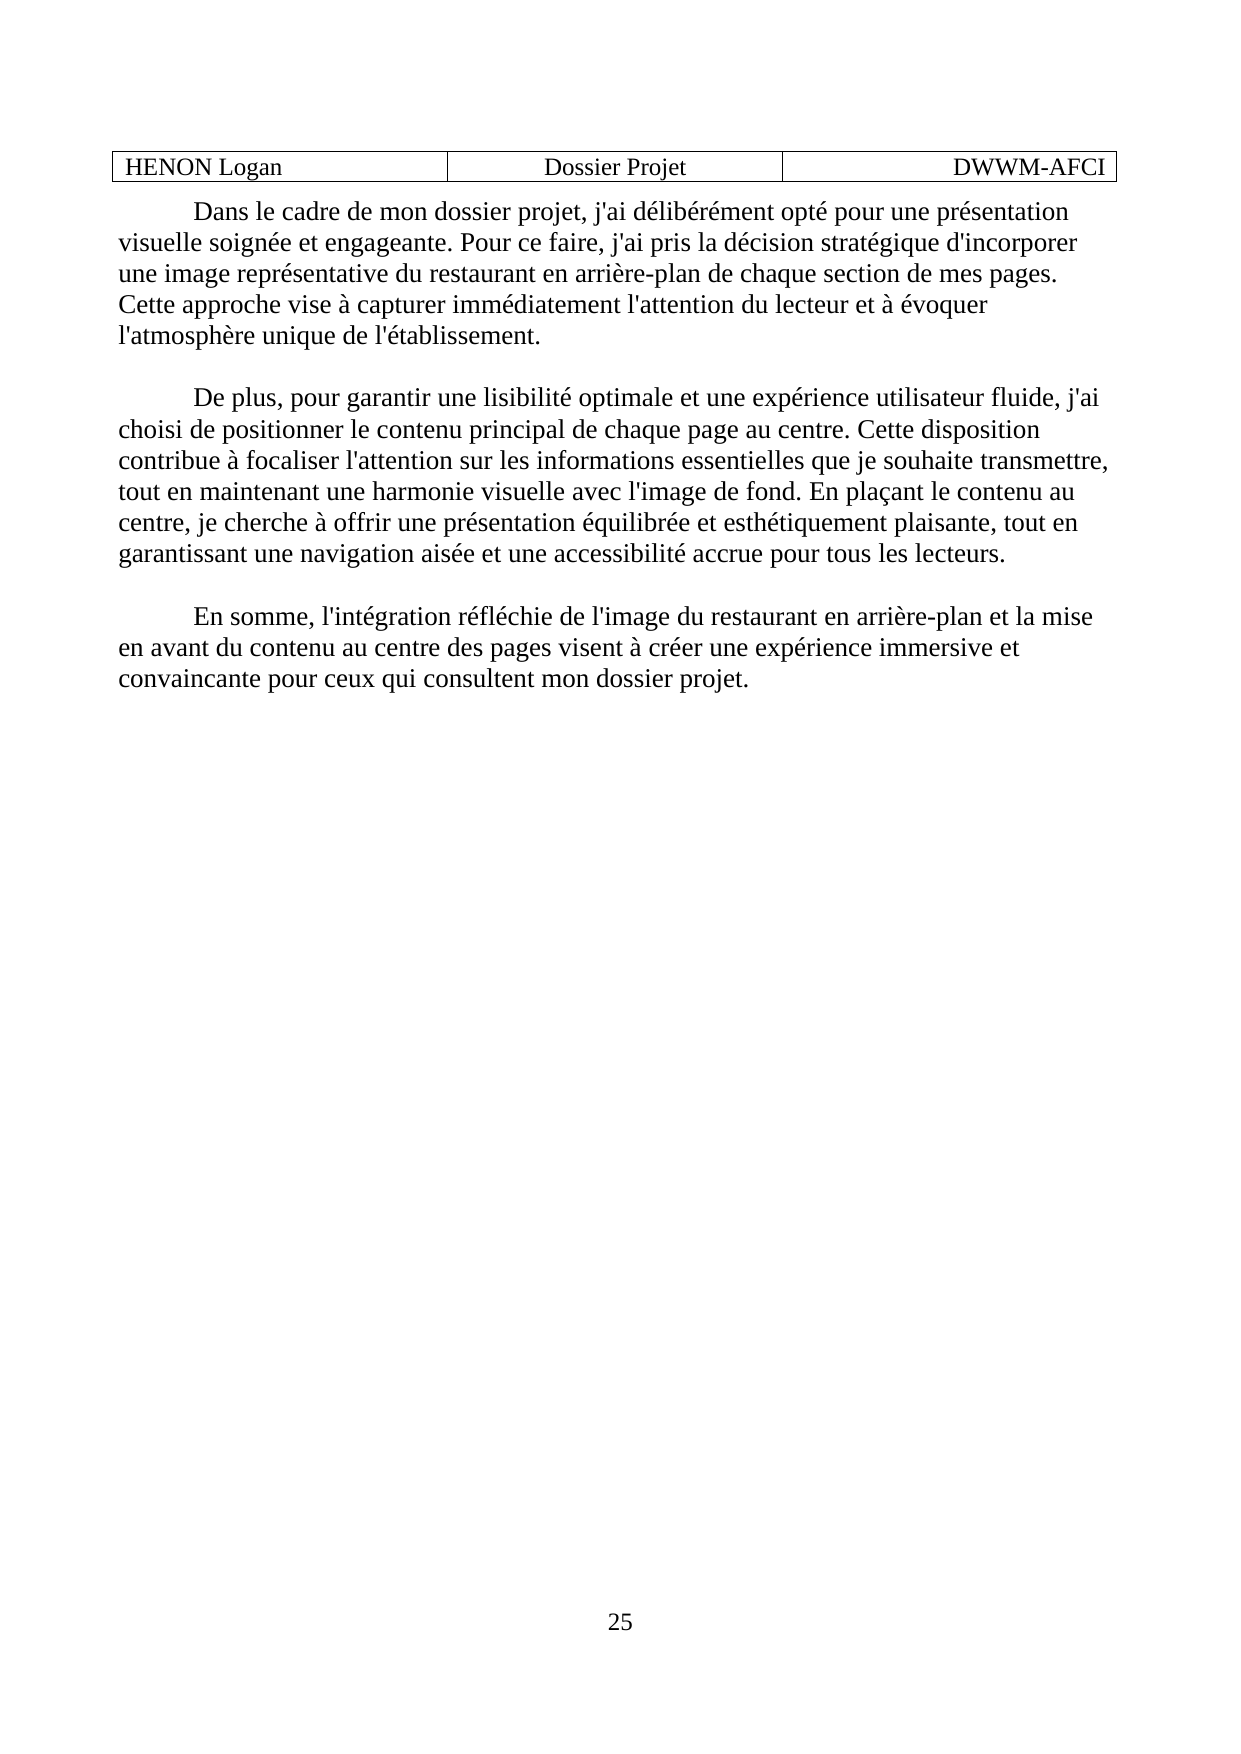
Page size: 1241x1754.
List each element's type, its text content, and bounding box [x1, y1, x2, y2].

text De plus, pour garantir une lisibilité optimale et une expérience utilisateur fluide, j'ai choisi de positionner le contenu principal de chaque page au centre. Cette disposition contribue à focaliser l'attention sur les informations essentielles que je souhaite transmettre, tout en maintenant une harmonie visuelle avec l'image de fond. En plaçant le contenu au centre, je cherche à offrir une présentation équilibrée et esthétiquement plaisante, tout en garantissant une navigation aisée et une accessibilité accrue pour tous les lecteurs. [118, 382, 1122, 568]
text Dans le cadre de mon dossier projet, j'ai délibérément opté pour une présentation visuelle soignée et engageante. Pour ce faire, j'ai pris la décision stratégique d'incorporer une image représentative du restaurant en arrière-plan de chaque section de mes pages. Cette approche vise à capturer immédiatement l'attention du lecteur et à évoquer l'atmosphère unique de l'établissement. [118, 195, 1122, 350]
text En somme, l'intégration réfléchie de l'image du restaurant en arrière-plan et la mise en avant du contenu au centre des pages visent à créer une expérience immersive et convaincante pour ceux qui consultent mon dossier projet. [118, 599, 1122, 693]
